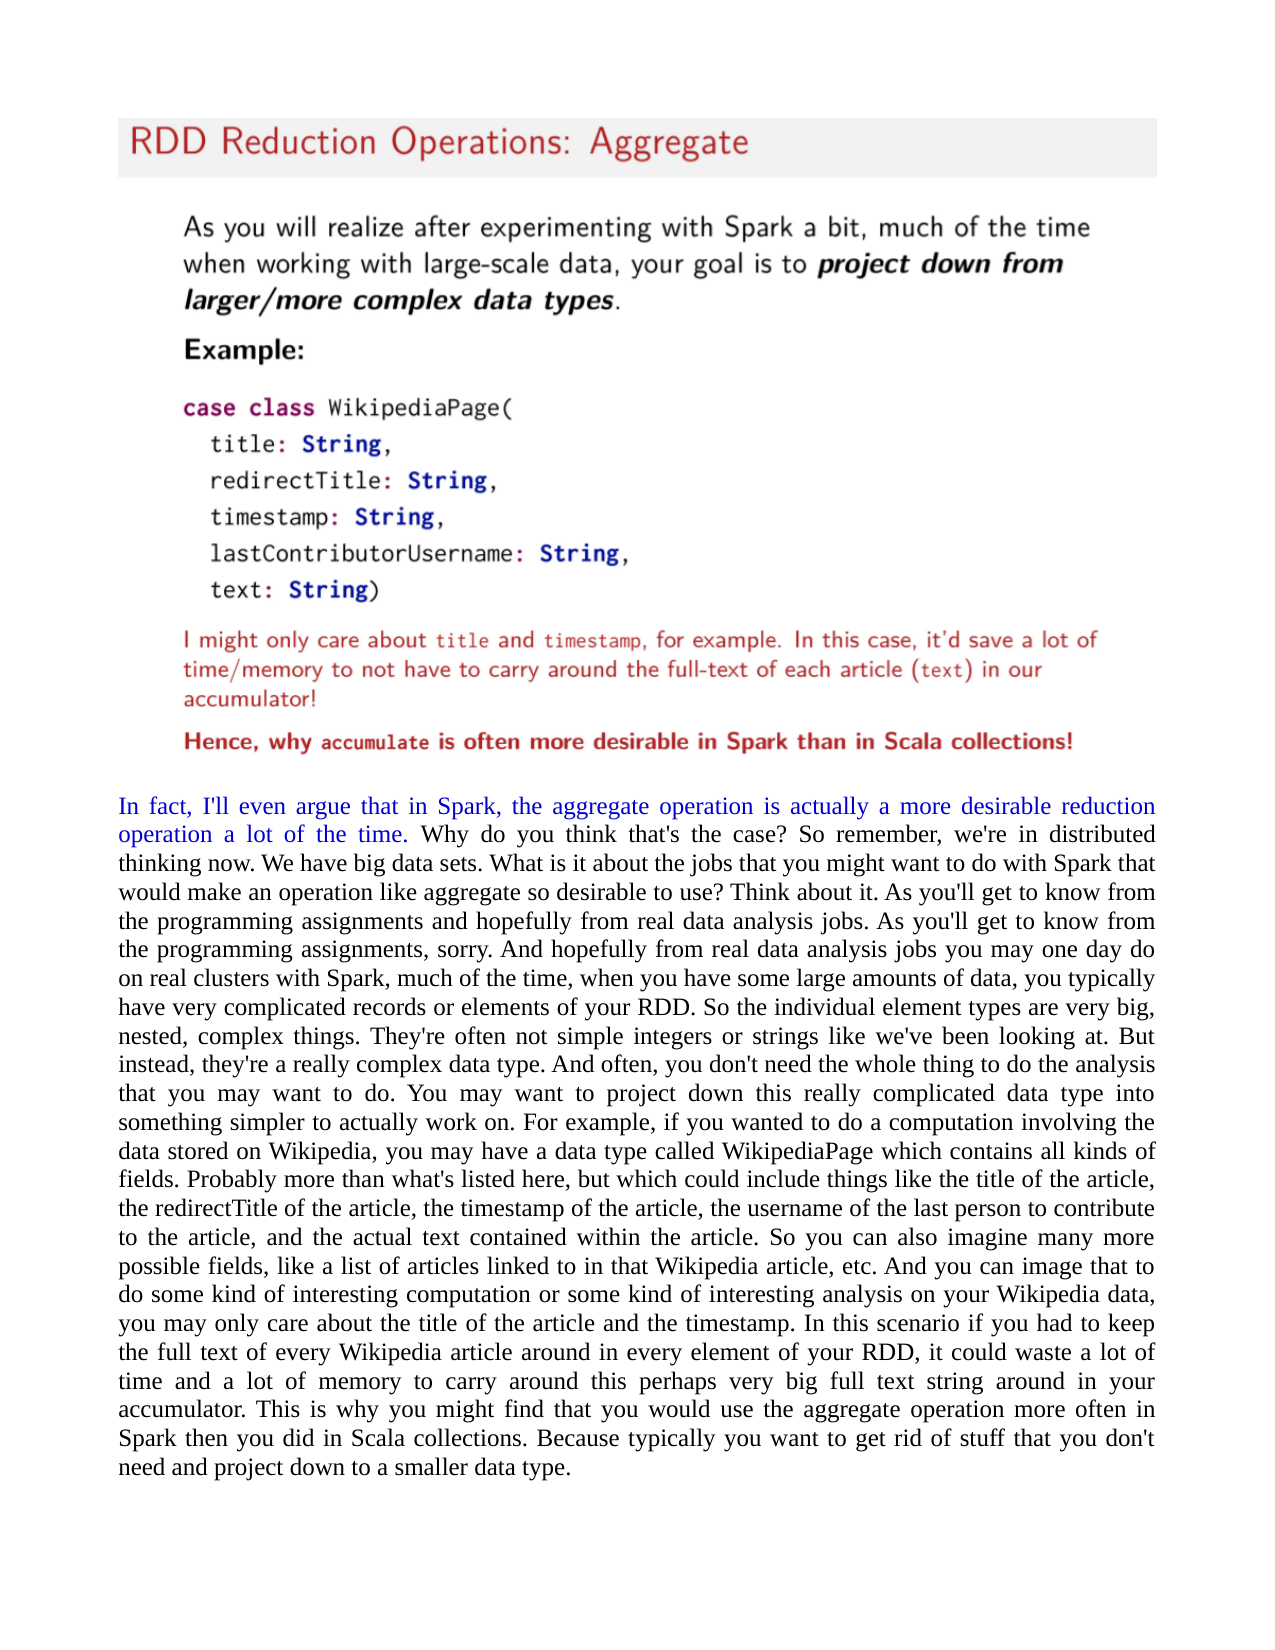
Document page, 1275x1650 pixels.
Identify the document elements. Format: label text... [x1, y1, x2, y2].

picture [118, 118, 1157, 762]
text In fact, I'll even argue that in Spark, the aggregate operation is actually a more desirable reduction operation a lot of the time. Why do you think that's the case? So remember, we're in distributed thinking now. We have big data sets. What is it about the jobs that you might want to do with Spark that would make an operation like aggregate so desirable to use? Think about it. As you'll get to know from the programming assignments and hopefully from real data analysis jobs. As you'll get to know from the programming assignments, sorry. And hopefully from real data analysis jobs you may one day do on real clusters with Spark, much of the time, when you have some large amounts of data, you typically have very complicated records or elements of your RDD. So the individual element types are very big, nested, complex things. They're often not simple integers or strings like we've been looking at. But instead, they're a really complex data type. And often, you don't need the whole thing to do the analysis that you may want to do. You may want to project down this really complicated data type into something simpler to actually work on. For example, if you wanted to do a computation involving the data stored on Wikipedia, you may have a data type called WikipediaPage which contains all kinds of fields. Probably more than what's listed here, but which could include things like the title of the article, the redirectTitle of the article, the timestamp of the article, the username of the last person to contribute to the article, and the actual text contained within the article. So you can also imagine many more possible fields, like a list of articles linked to in that Wikipedia article, etc. And you can image that to do some kind of interesting computation or some kind of interesting analysis on your Wikipedia data, you may only care about the title of the article and the timestamp. In this scenario if you had to keep the full text of every Wikipedia article around in every element of your RDD, it could waste a lot of time and a lot of memory to carry around this perhaps very big full text string around in your accumulator. This is why you might find that you would use the aggregate operation more often in Spark then you did in Scala collections. Because typically you want to get rid of stuff that you don't need and project down to a smaller data type. [118, 791, 1157, 1481]
